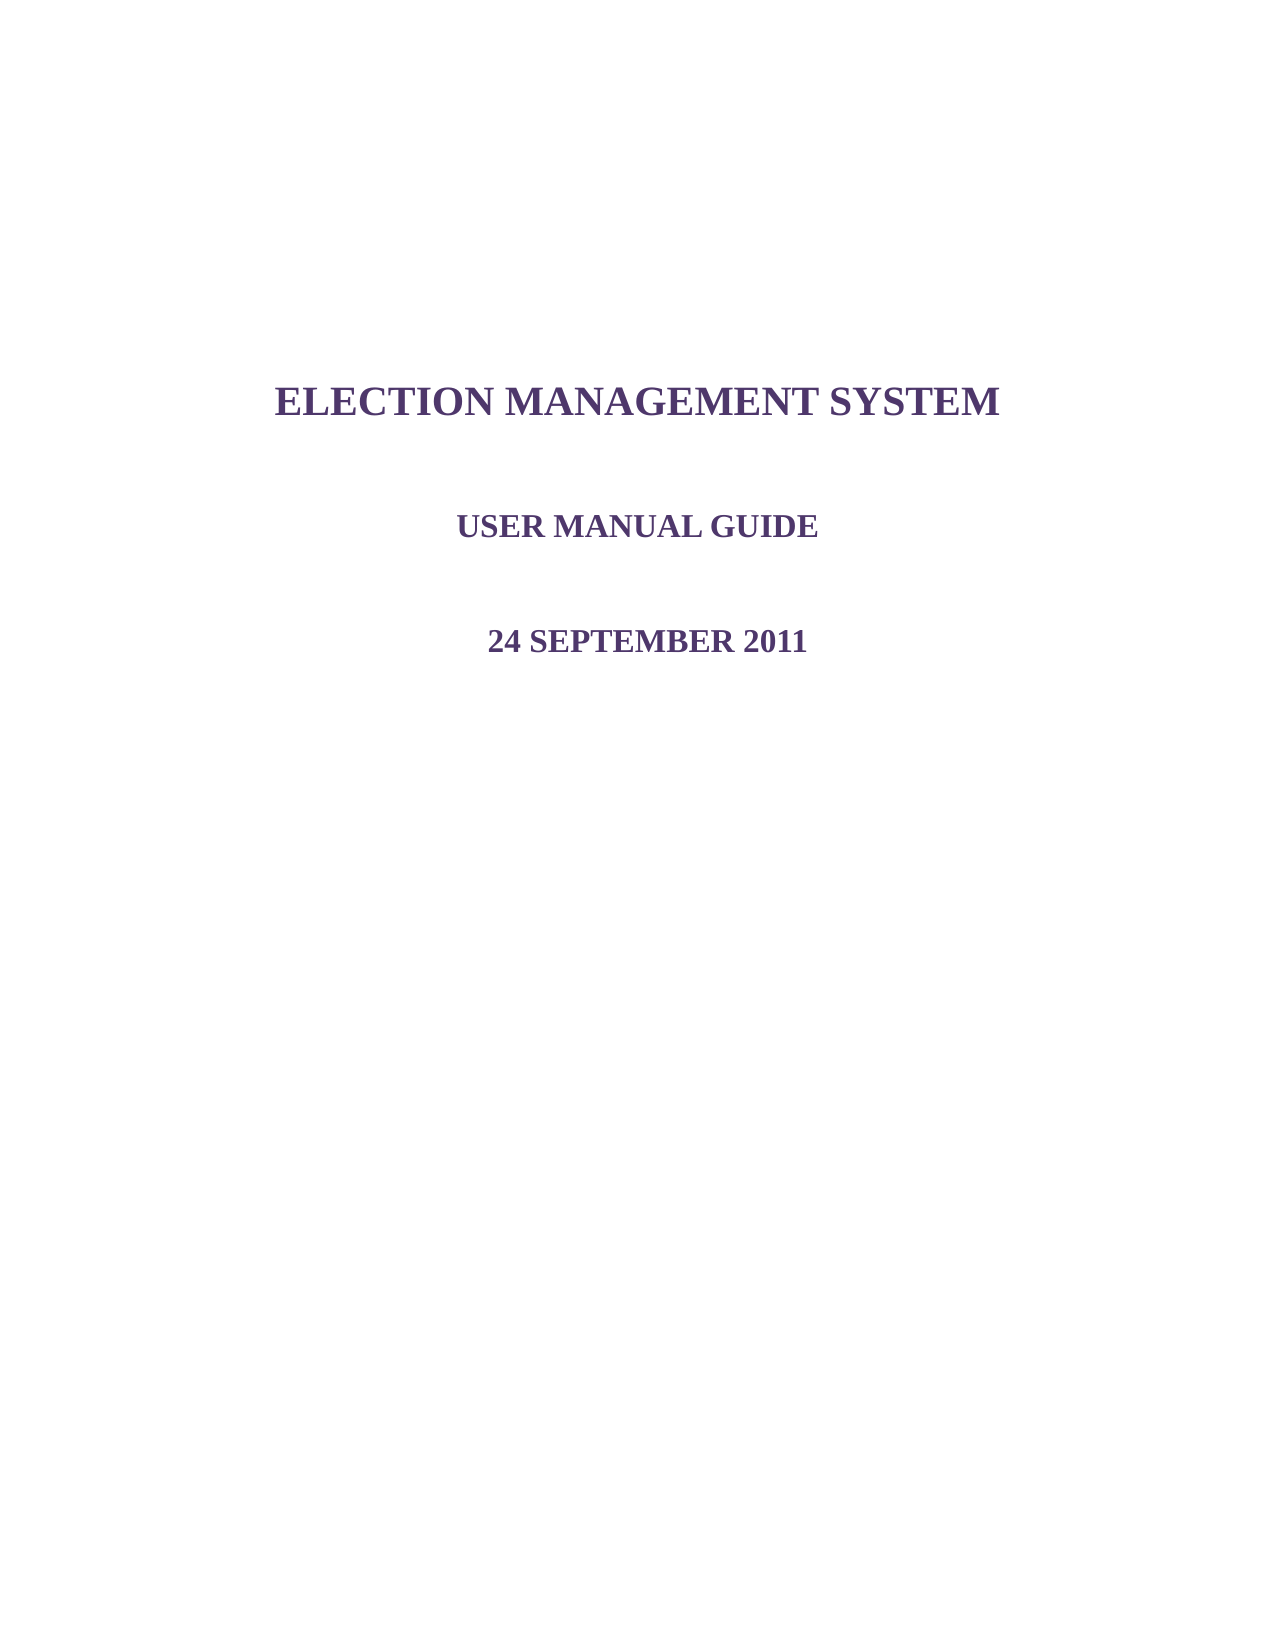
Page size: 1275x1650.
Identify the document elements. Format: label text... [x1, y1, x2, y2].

list USER MANUAL GUIDE [118, 506, 1157, 544]
list 24 SEPTEMBER 2011 [118, 621, 1157, 659]
list ELECTION MANAGEMENT SYSTEM [118, 377, 1157, 425]
